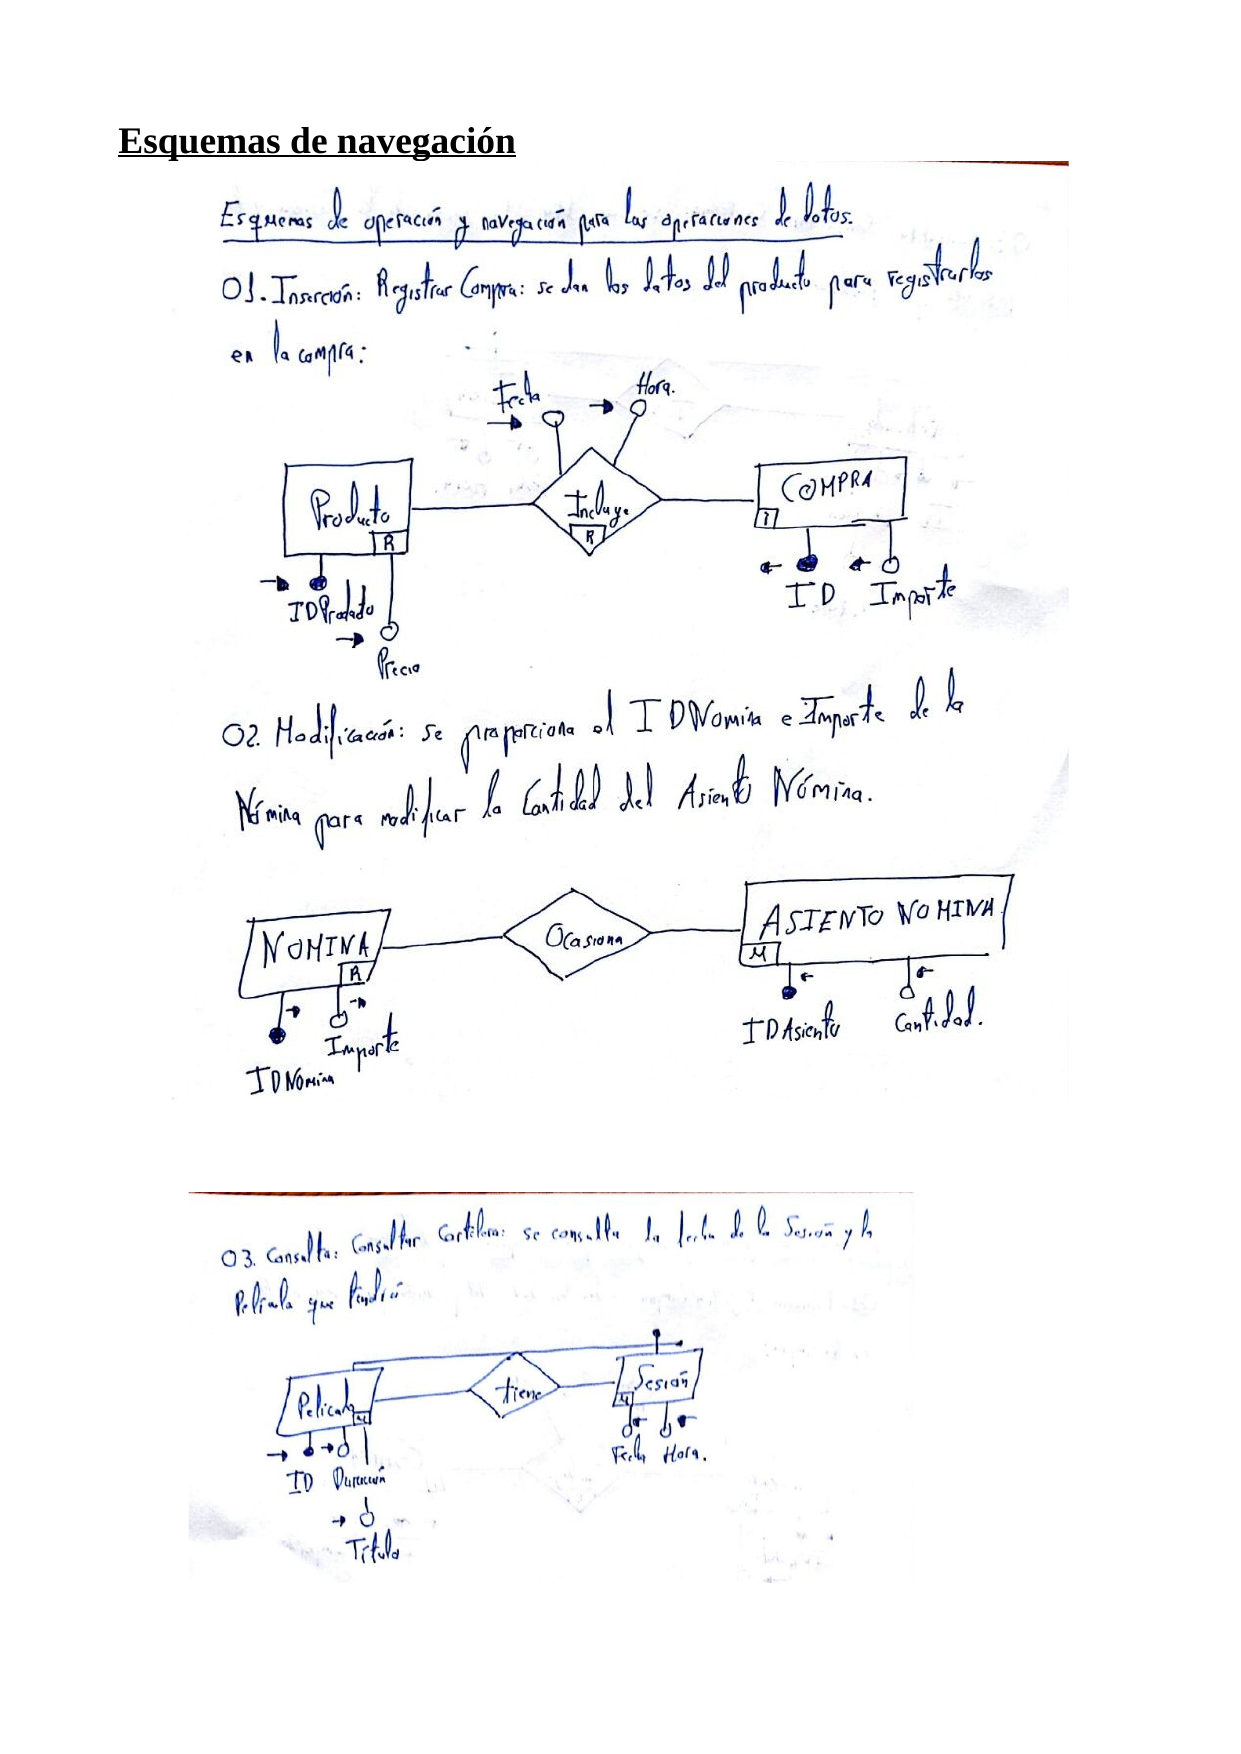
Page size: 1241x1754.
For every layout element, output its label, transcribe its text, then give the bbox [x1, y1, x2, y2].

subtitle Esquemas de navegación [118, 118, 1122, 161]
picture [171, 161, 1069, 1103]
picture [188, 1192, 915, 1583]
